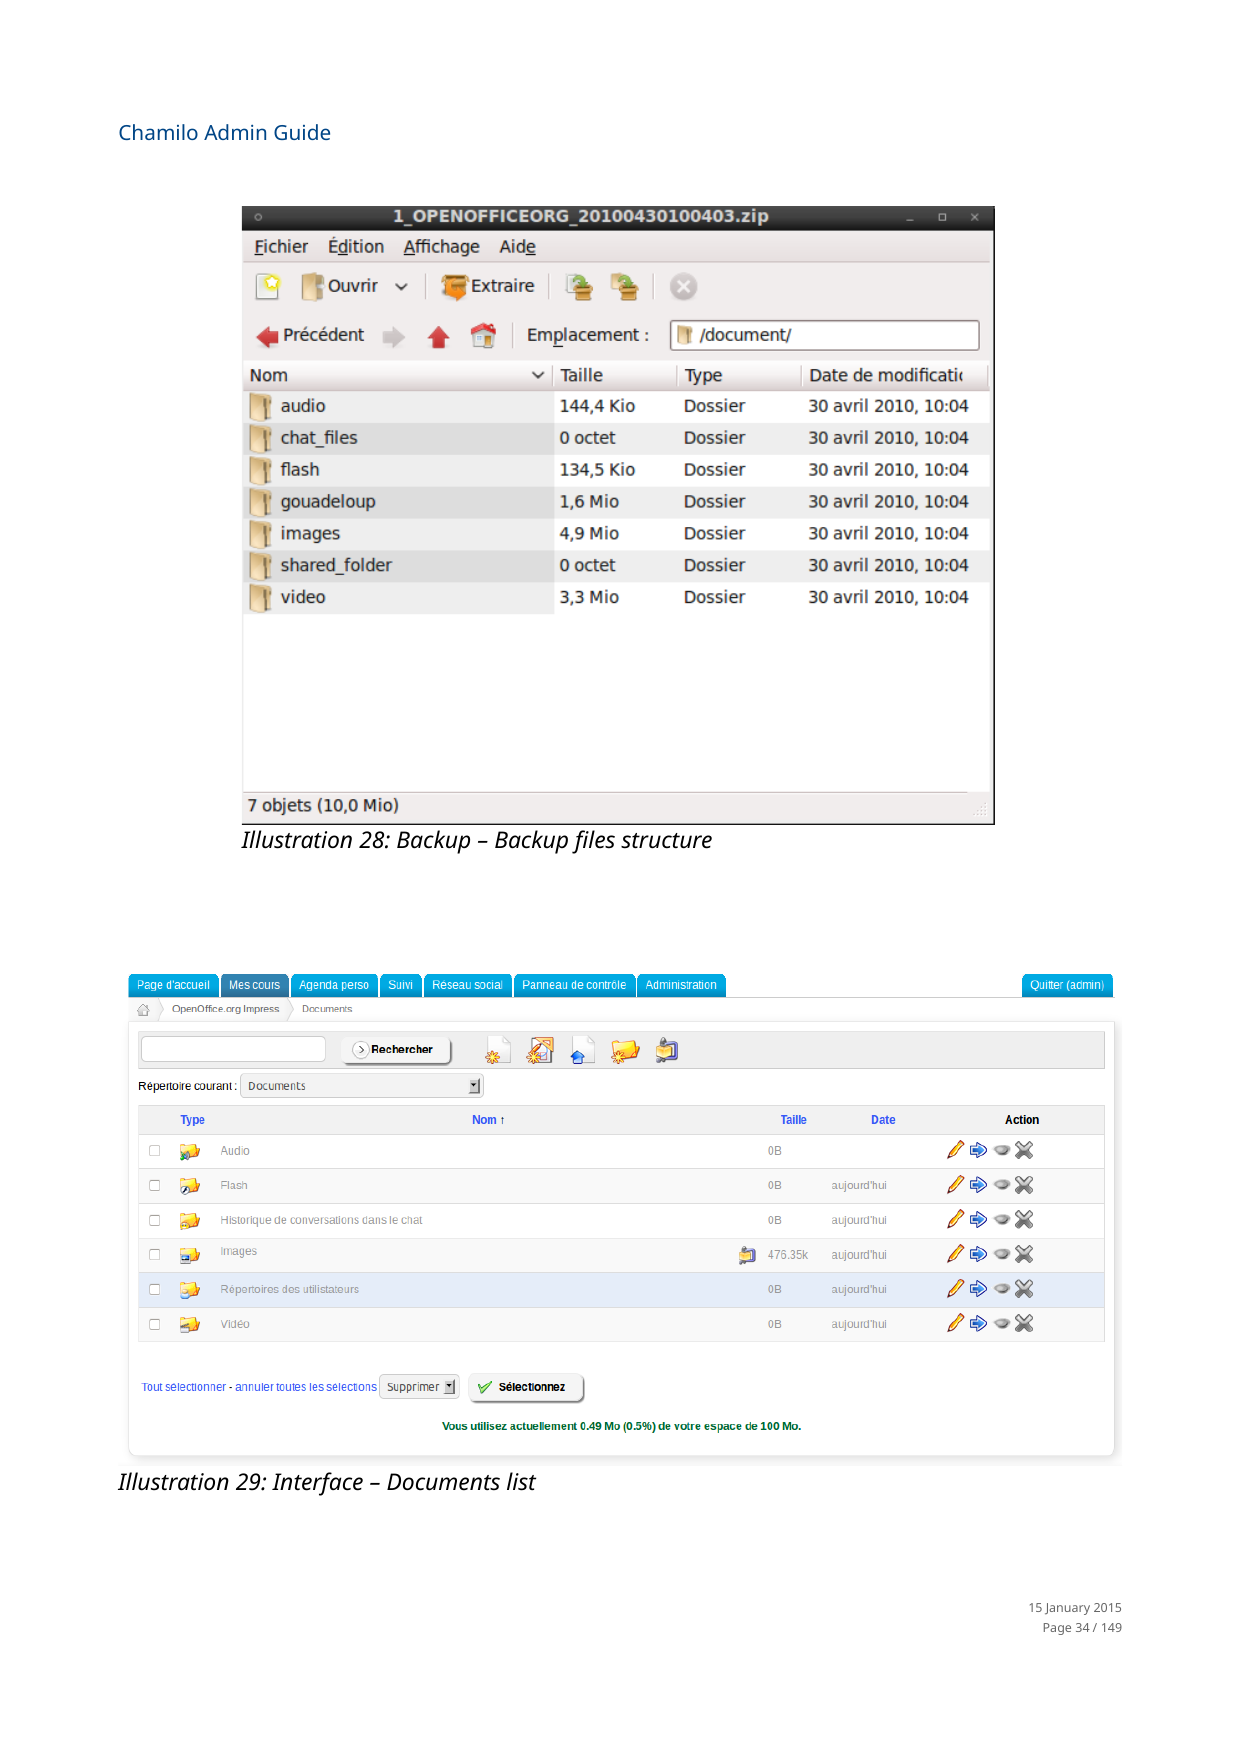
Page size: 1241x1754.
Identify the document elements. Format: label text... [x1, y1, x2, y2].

text Illustration 29: Interface – Documents list [118, 1466, 1122, 1497]
text Illustration 28: Backup – Backup files structure [242, 825, 995, 856]
picture [118, 970, 1123, 1466]
picture [241, 206, 995, 825]
